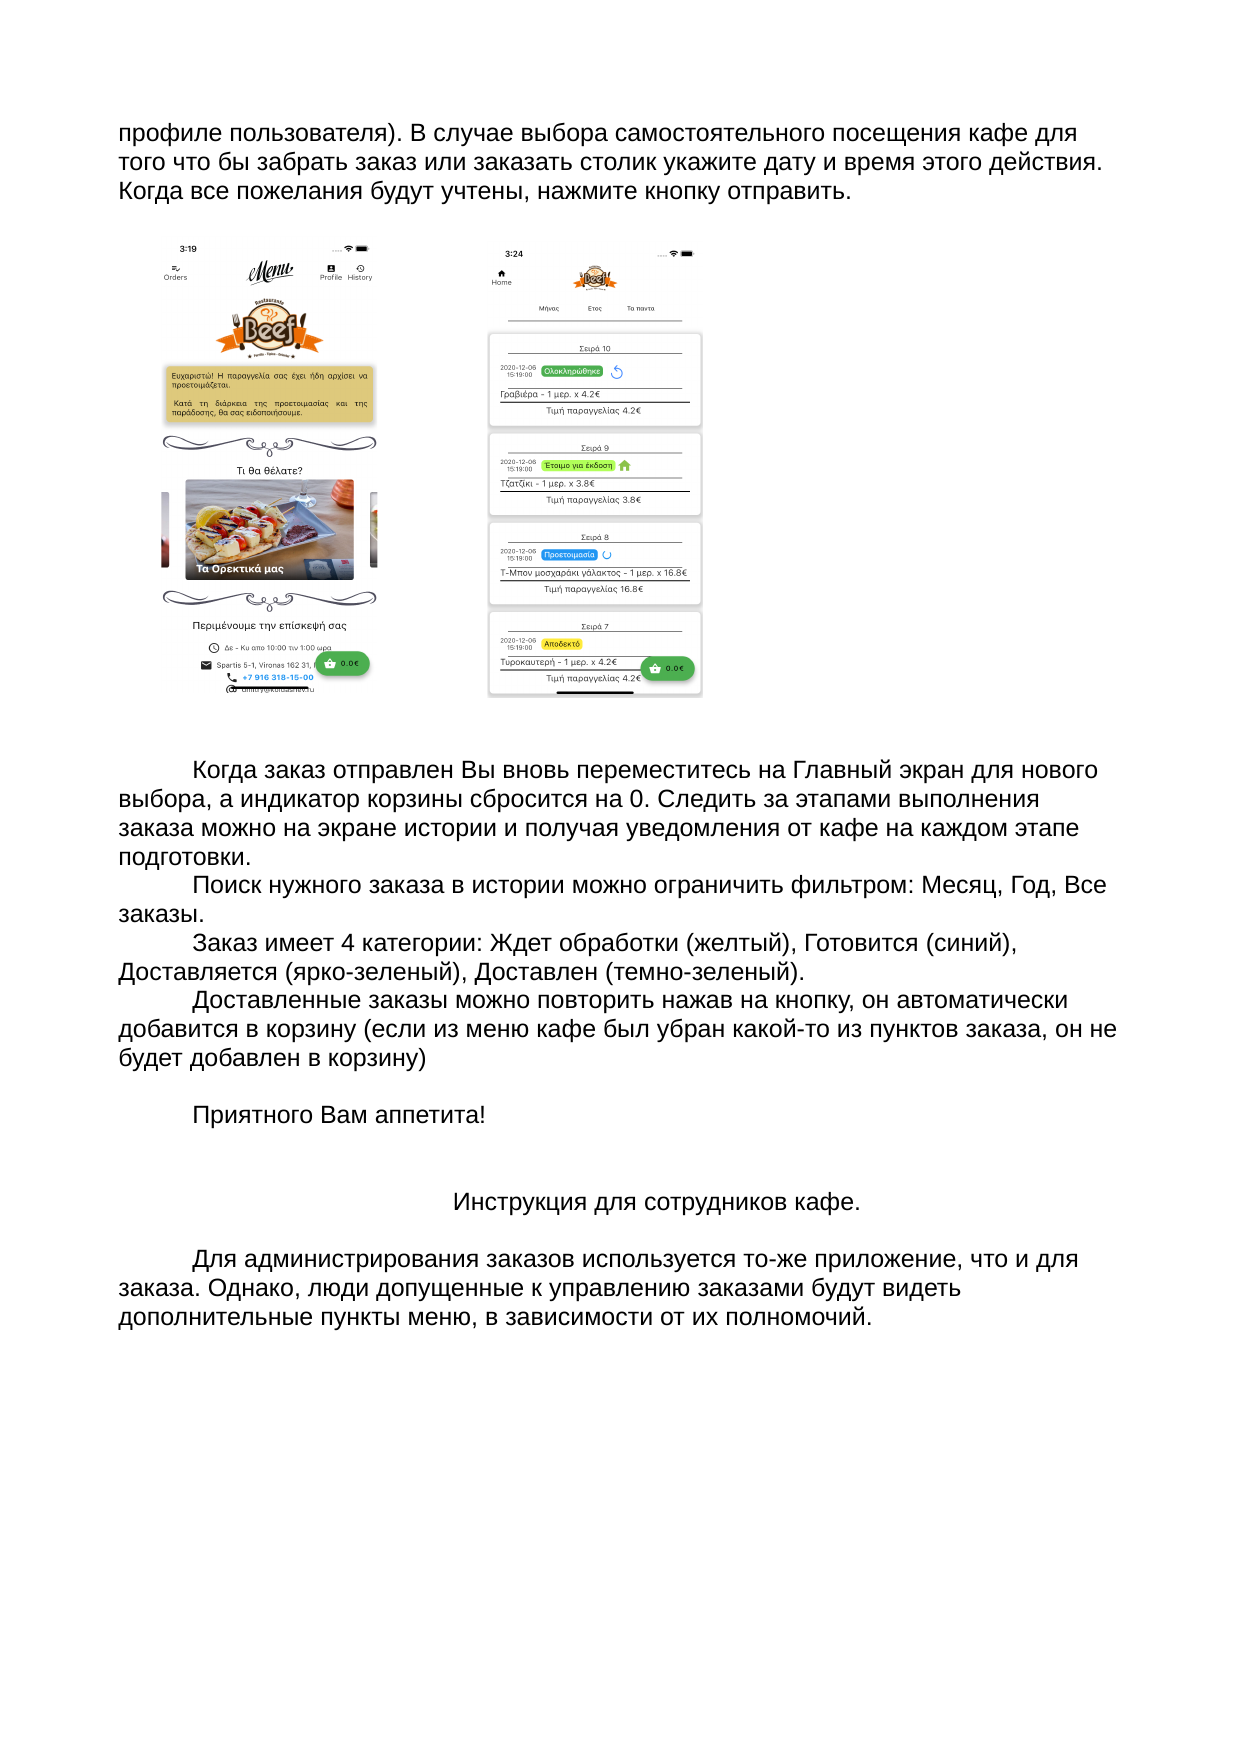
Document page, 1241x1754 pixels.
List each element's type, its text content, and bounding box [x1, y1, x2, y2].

picture [487, 241, 703, 698]
text Когда заказ отправлен Вы вновь переместитесь на Главный экран для нового выбора, а индикатор корзины сбросится на 0. Следить за этапами выполнения заказа можно на экране истории и получая уведомления от кафе на каждом этапе подготовки. [118, 755, 1122, 870]
text Инструкция для сотрудников кафе. [118, 1187, 1122, 1215]
text Приятного Вам аппетита! [118, 1100, 1122, 1129]
text профиле пользователя). В случае выбора самостоятельного посещения кафе для того что бы забрать заказ или заказать столик укажите дату и время этого действия. Когда все пожелания будут учтены, нажмите кнопку отправить. [118, 118, 1122, 204]
text Заказ имеет 4 категории: Ждет обработки (желтый), Готовится (синий), Доставляется (ярко-зеленый), Доставлен (темно-зеленый). [118, 928, 1122, 985]
text Для администрирования заказов используется то-же приложение, что и для заказа. Однако, люди допущенные к управлению заказами будут видеть дополнительные пункты меню, в зависимости от их полномочий. [118, 1244, 1122, 1330]
text Поиск нужного заказа в истории можно ограничить фильтром: Месяц, Год, Все заказы. [118, 870, 1122, 928]
picture [161, 236, 378, 693]
text Доставленные заказы можно повторить нажав на кнопку, он автоматически добавится в корзину (если из меню кафе был убран какой-то из пунктов заказа, он не будет добавлен в корзину) [118, 985, 1122, 1072]
